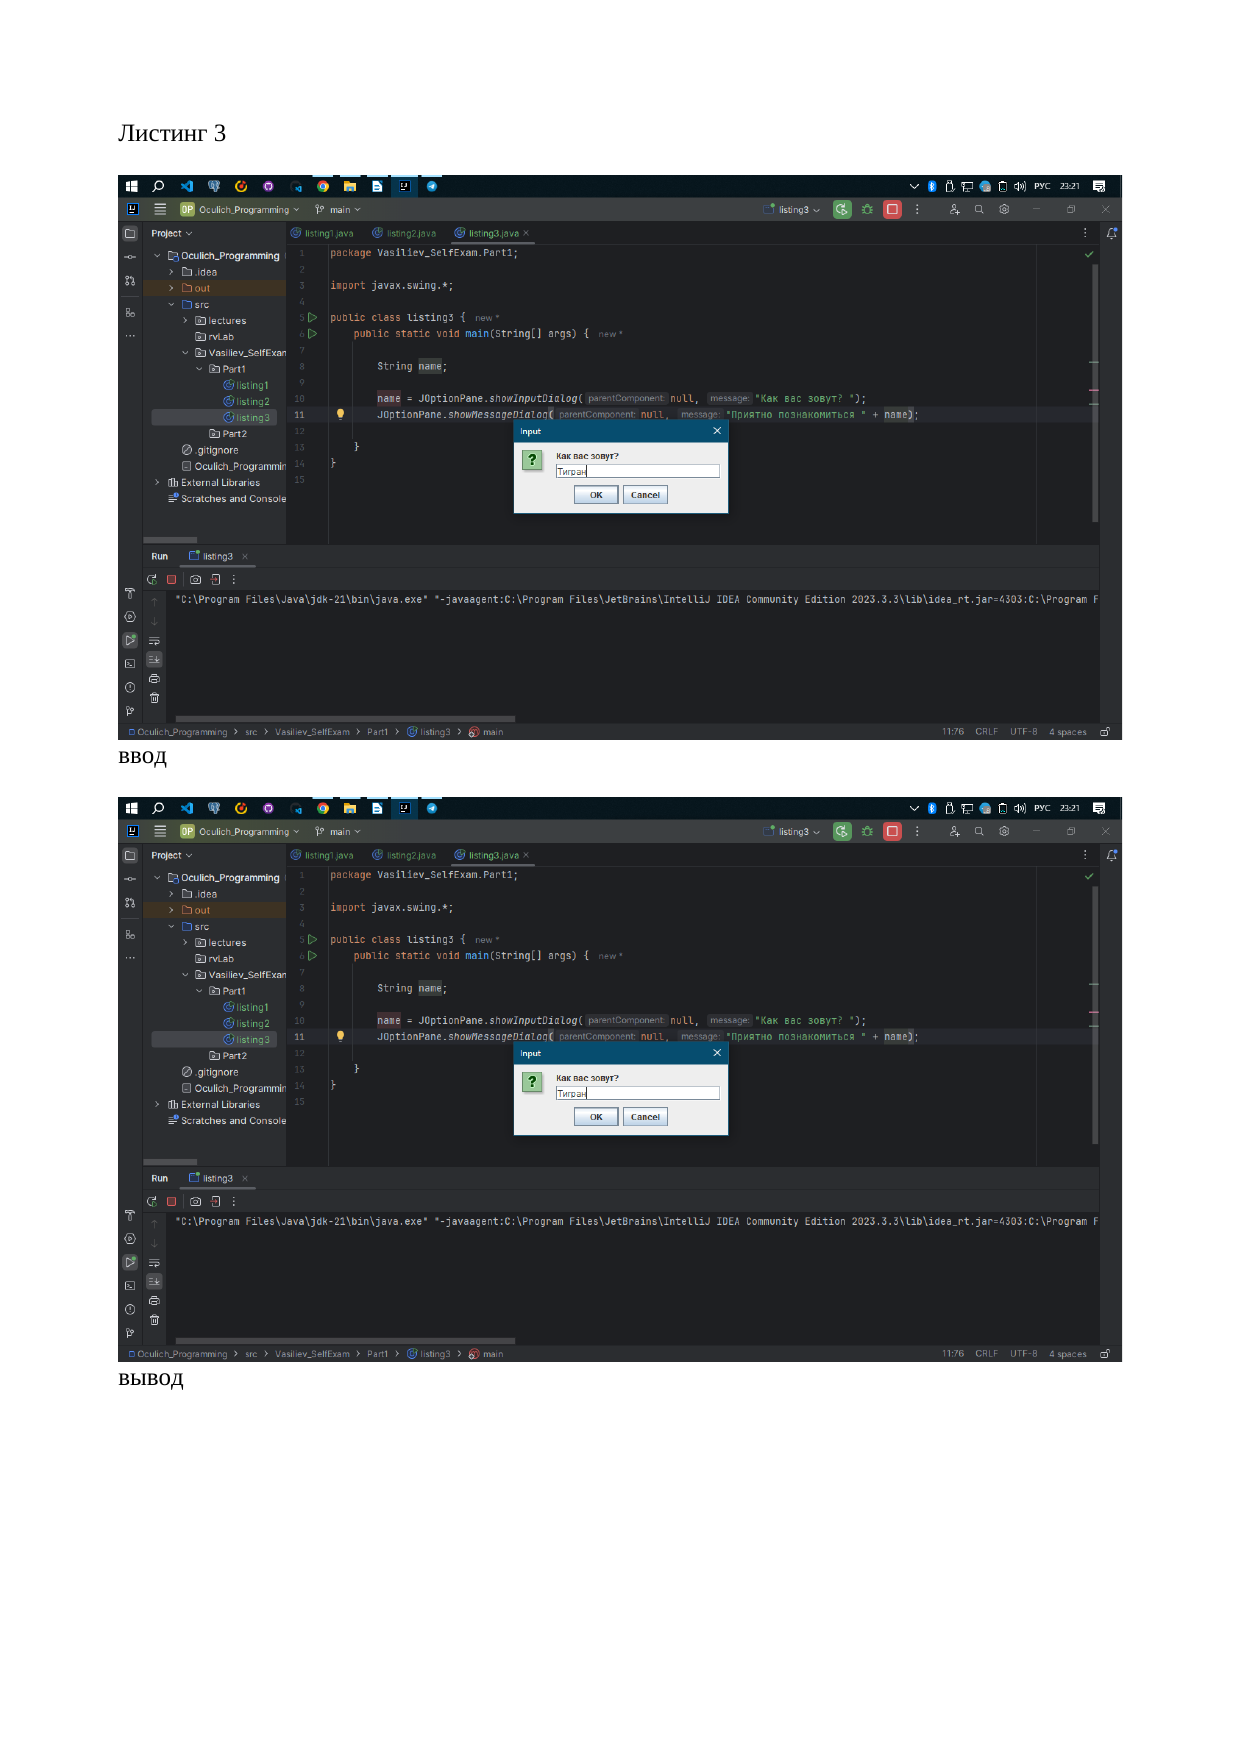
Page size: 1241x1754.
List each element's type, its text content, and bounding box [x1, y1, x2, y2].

text ввод [118, 740, 1122, 769]
picture [118, 175, 1123, 740]
text Листинг 3 [118, 118, 1122, 147]
text вывод [118, 1362, 1122, 1391]
picture [118, 797, 1123, 1362]
